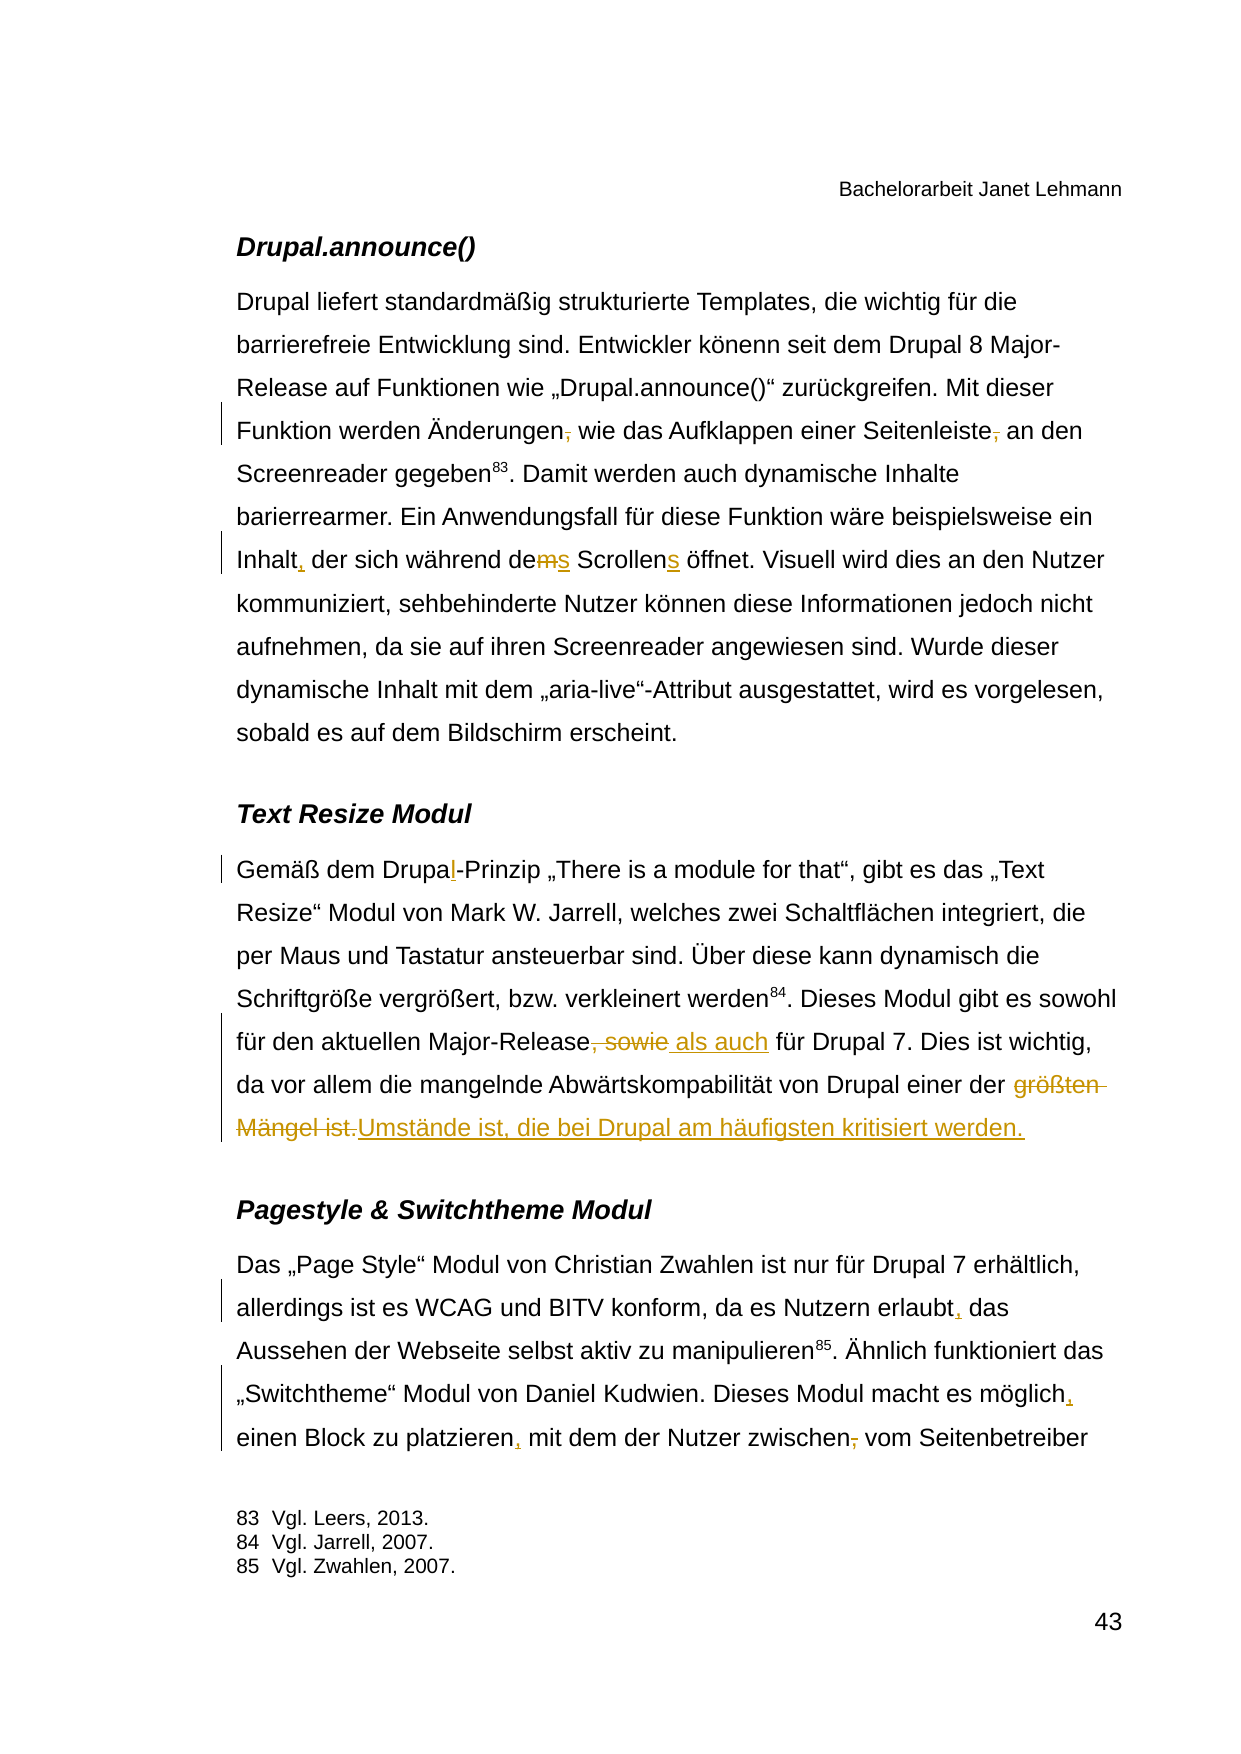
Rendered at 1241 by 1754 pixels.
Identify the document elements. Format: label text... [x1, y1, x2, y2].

subtitle Drupal.announce() [236, 231, 1122, 262]
text Drupal liefert standardmäßig strukturierte Templates, die wichtig für die barrierefreie Entwicklung sind. Entwickler könenn seit dem Drupal 8 Major-Release auf Funktionen wie „Drupal.announce()“ zurückgreifen. Mit dieser Funktion werden Änderungen wie das Aufklappen einer Seitenleiste an den Screenreader gegeben. Damit werden auch dynamische Inhalte barierrearmer. Ein Anwendungsfall für diese Funktion wäre beispielsweise ein Inhalt, der sich während des Scrollens öffnet. Visuell wird dies an den Nutzer kommuniziert, sehbehinderte Nutzer können diese Informationen jedoch nicht aufnehmen, da sie auf ihren Screenreader angewiesen sind. Wurde dieser dynamische Inhalt mit dem „aria-live“-Attribut ausgestattet, wird es vorgelesen, sobald es auf dem Bildschirm erscheint. [236, 287, 1122, 747]
subtitle Text Resize Modul [236, 798, 1122, 830]
text Das „Page Style“ Modul von Christian Zwahlen ist nur für Drupal 7 erhältlich, allerdings ist es WCAG und BITV konform, da es Nutzern erlaubt, das Aussehen der Webseite selbst aktiv zu manipulieren. Ähnlich funktioniert das „Switchtheme“ Modul von Daniel Kudwien. Dieses Modul macht es möglich, einen Block zu platzieren, mit dem der Nutzer zwischen vom Seitenbetreiber vorerstellten Themes wechseln kann. Dies gibt dem Nutzer die Möglichkeit, die für ihn geeignetste Darstellung auszuwählen. Der Seitenbetreiber hat jedoch weiterhin die Möglichkeit, die Gestaltung der Webseite durch die Vorgabe der Theme-Varianten selbst zu bestimmen. [236, 1250, 1122, 1451]
text Vgl. Leers, 2013. [236, 1506, 1122, 1530]
text Vgl. Jarrell, 2007. [236, 1530, 1122, 1554]
subtitle Pagestyle & Switchtheme Modul [236, 1194, 1122, 1225]
text Vgl. Zwahlen, 2007. [236, 1554, 1122, 1578]
text Gemäß dem Drupal-Prinzip „There is a module for that“, gibt es das „Text Resize“ Modul von Mark W. Jarrell, welches zwei Schaltflächen integriert, die per Maus und Tastatur ansteuerbar sind. Über diese kann dynamisch die Schriftgröße vergrößert, bzw. verkleinert werden. Dieses Modul gibt es sowohl für den aktuellen Major-Release als auch für Drupal 7. Dies ist wichtig, da vor allem die mangelnde Abwärtskompabilität von Drupal einer der Umstände ist, die bei Drupal am häufigsten kritisiert werden. [236, 855, 1122, 1142]
